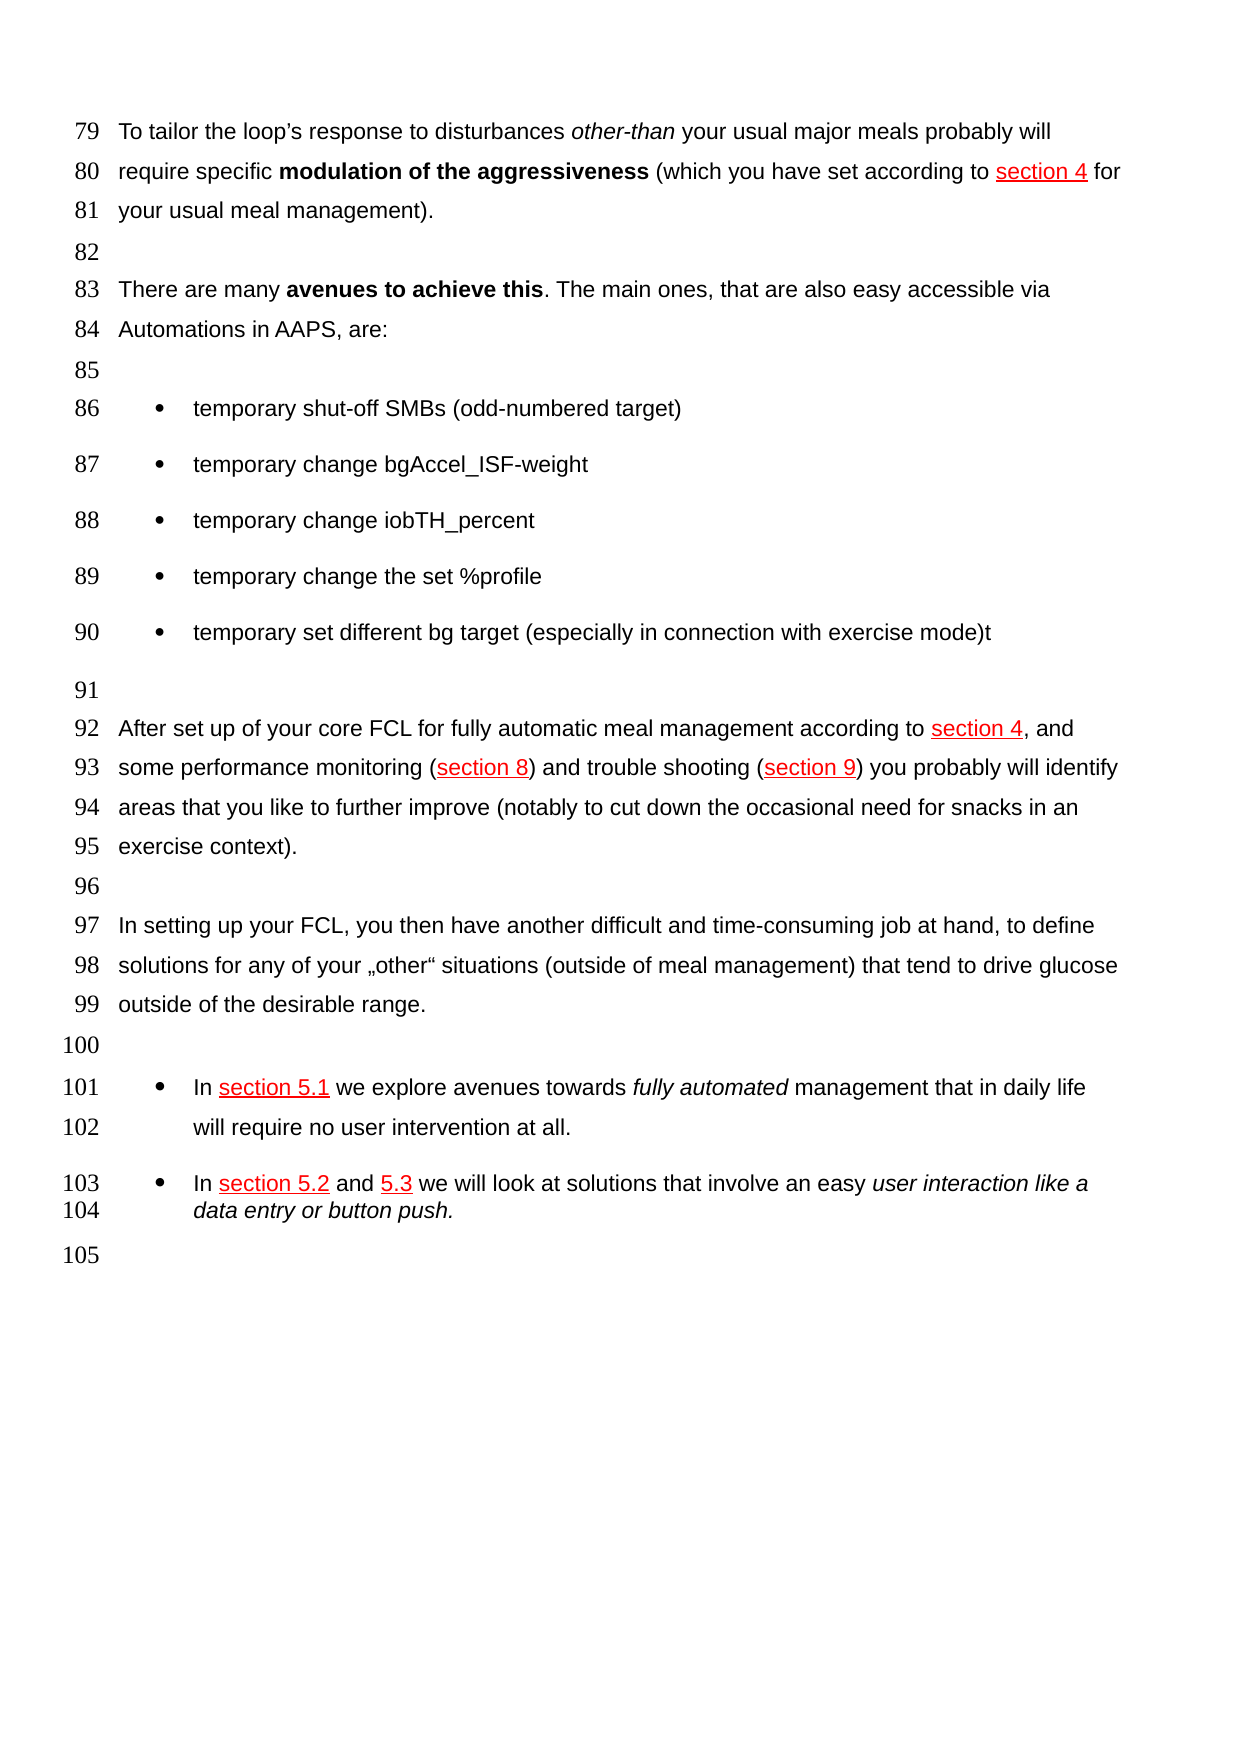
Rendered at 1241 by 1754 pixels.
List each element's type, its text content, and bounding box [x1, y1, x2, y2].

list In section 5.1 we explore avenues towards fully automated management that in daily life will require no user intervention at all. [156, 1074, 1122, 1140]
list temporary set different bg target (especially in connection with exercise mode)t [156, 619, 1122, 645]
list temporary change bgAccel_ISF-weight [156, 451, 1122, 477]
text There are many avenues to achieve this. The main ones, that are also easy accessible via Automations in AAPS, are: [118, 276, 1122, 342]
list temporary change the set %profile [156, 563, 1122, 589]
list temporary shut-off SMBs (odd-numbered target) [156, 394, 1122, 421]
list temporary change iobTH_percent [156, 507, 1122, 533]
list In section 5.2 and 5.3 we will look at solutions that involve an easy user interaction like a data entry or button push. [156, 1170, 1122, 1223]
text To tailor the loop’s response to disturbances other-than your usual major meals probably will require specific modulation of the aggressiveness (which you have set according to section 4 for your usual meal management). [118, 118, 1122, 223]
text After set up of your core FCL for fully automatic meal management according to section 4, and some performance monitoring (section 8) and trouble shooting (section 9) you probably will identify areas that you like to further improve (notably to cut down the occasional need for snacks in an exercise context). [118, 715, 1122, 859]
text In setting up your FCL, you then have another difficult and time-consuming job at hand, to define solutions for any of your „other“ situations (outside of meal management) that tend to drive glucose outside of the desirable range. [118, 912, 1122, 1017]
